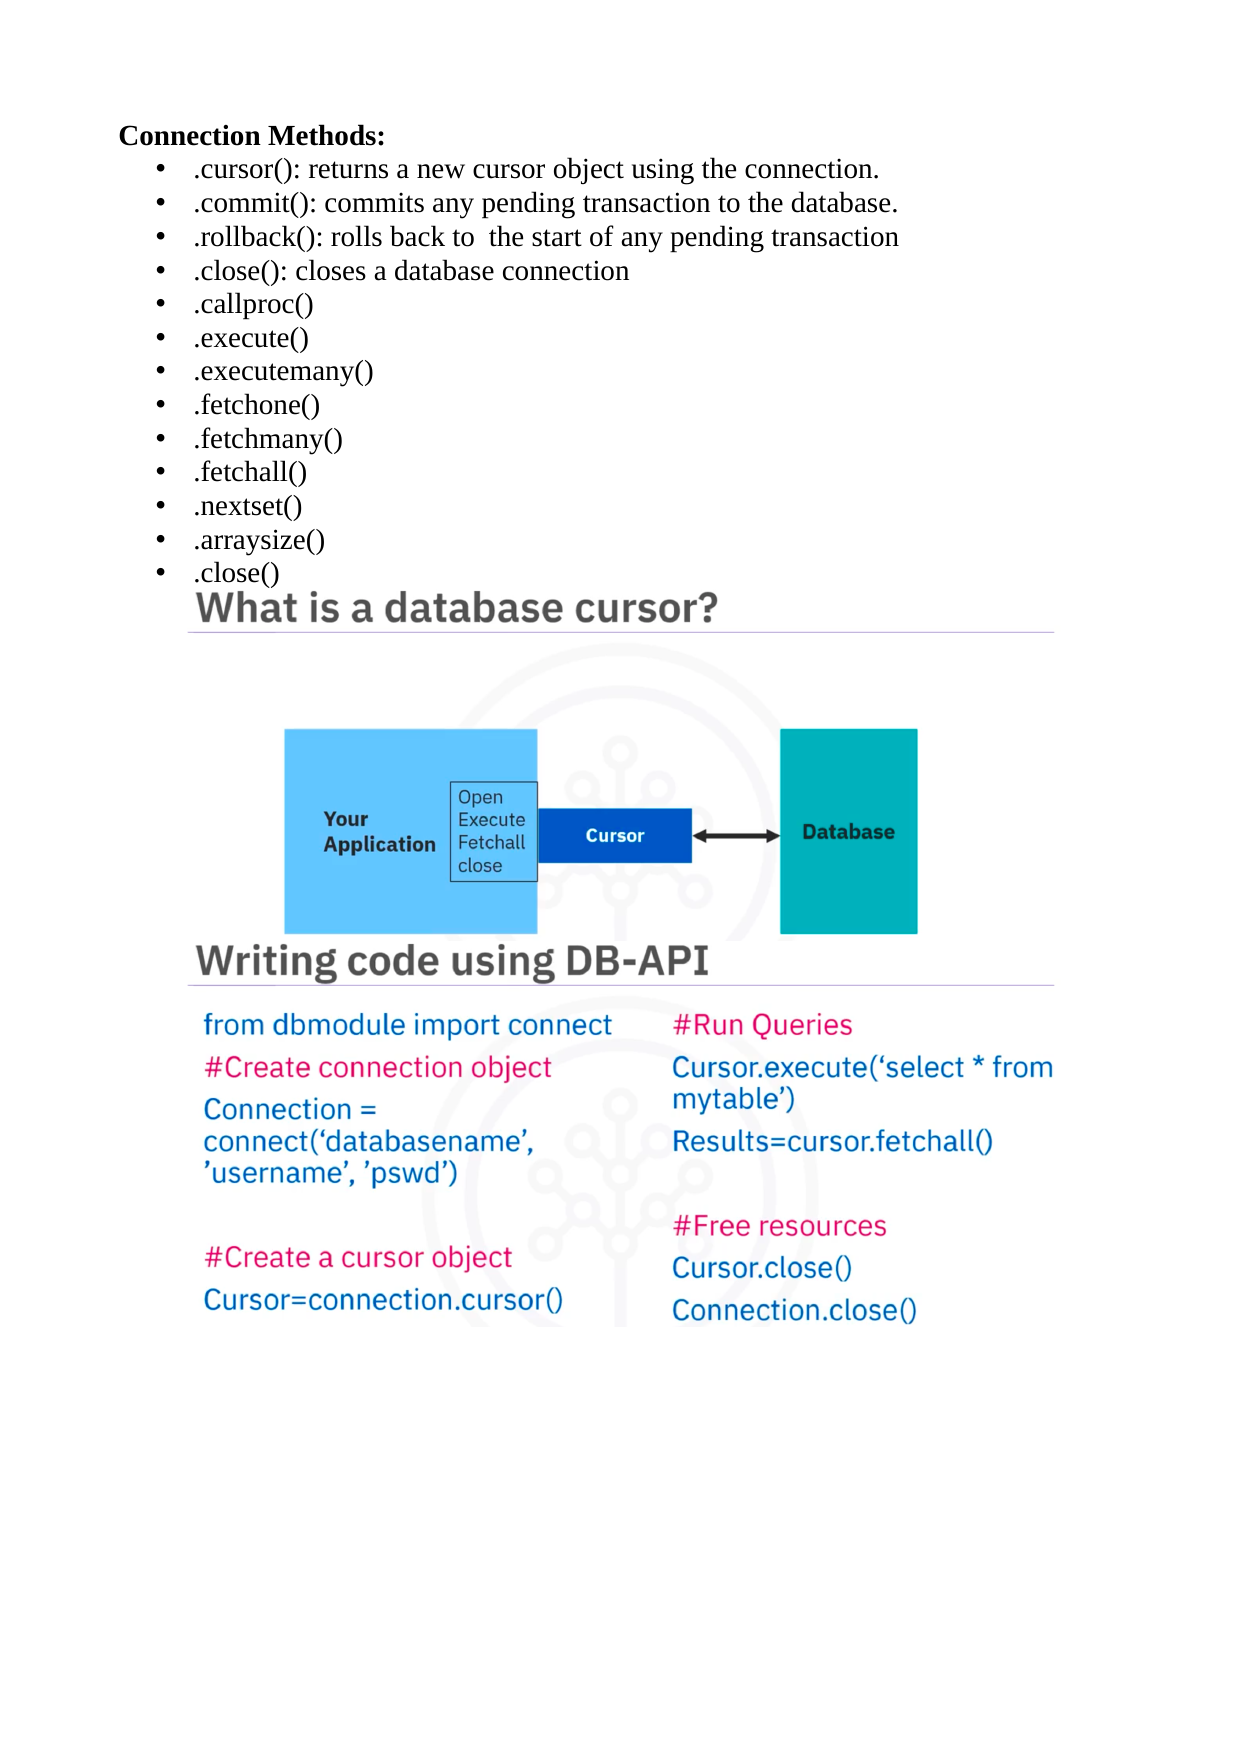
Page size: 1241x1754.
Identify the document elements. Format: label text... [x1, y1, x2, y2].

list .execute() [156, 320, 1122, 353]
picture [118, 589, 1123, 1327]
list .executemany() [156, 353, 1122, 387]
list .close() [156, 555, 1122, 589]
list .fetchall() [156, 454, 1122, 488]
list .rollback(): rolls back to the start of any pending transaction [156, 219, 1122, 253]
text Connection Methods: [118, 118, 1122, 152]
list .arraysize() [156, 522, 1122, 555]
list .close(): closes a database connection [156, 253, 1122, 286]
list .callproc() [156, 286, 1122, 320]
list .nextset() [156, 488, 1122, 522]
list .fetchone() [156, 387, 1122, 421]
list .commit(): commits any pending transaction to the database. [156, 185, 1122, 219]
list .cursor(): returns a new cursor object using the connection. [156, 152, 1122, 185]
list .fetchmany() [156, 421, 1122, 454]
